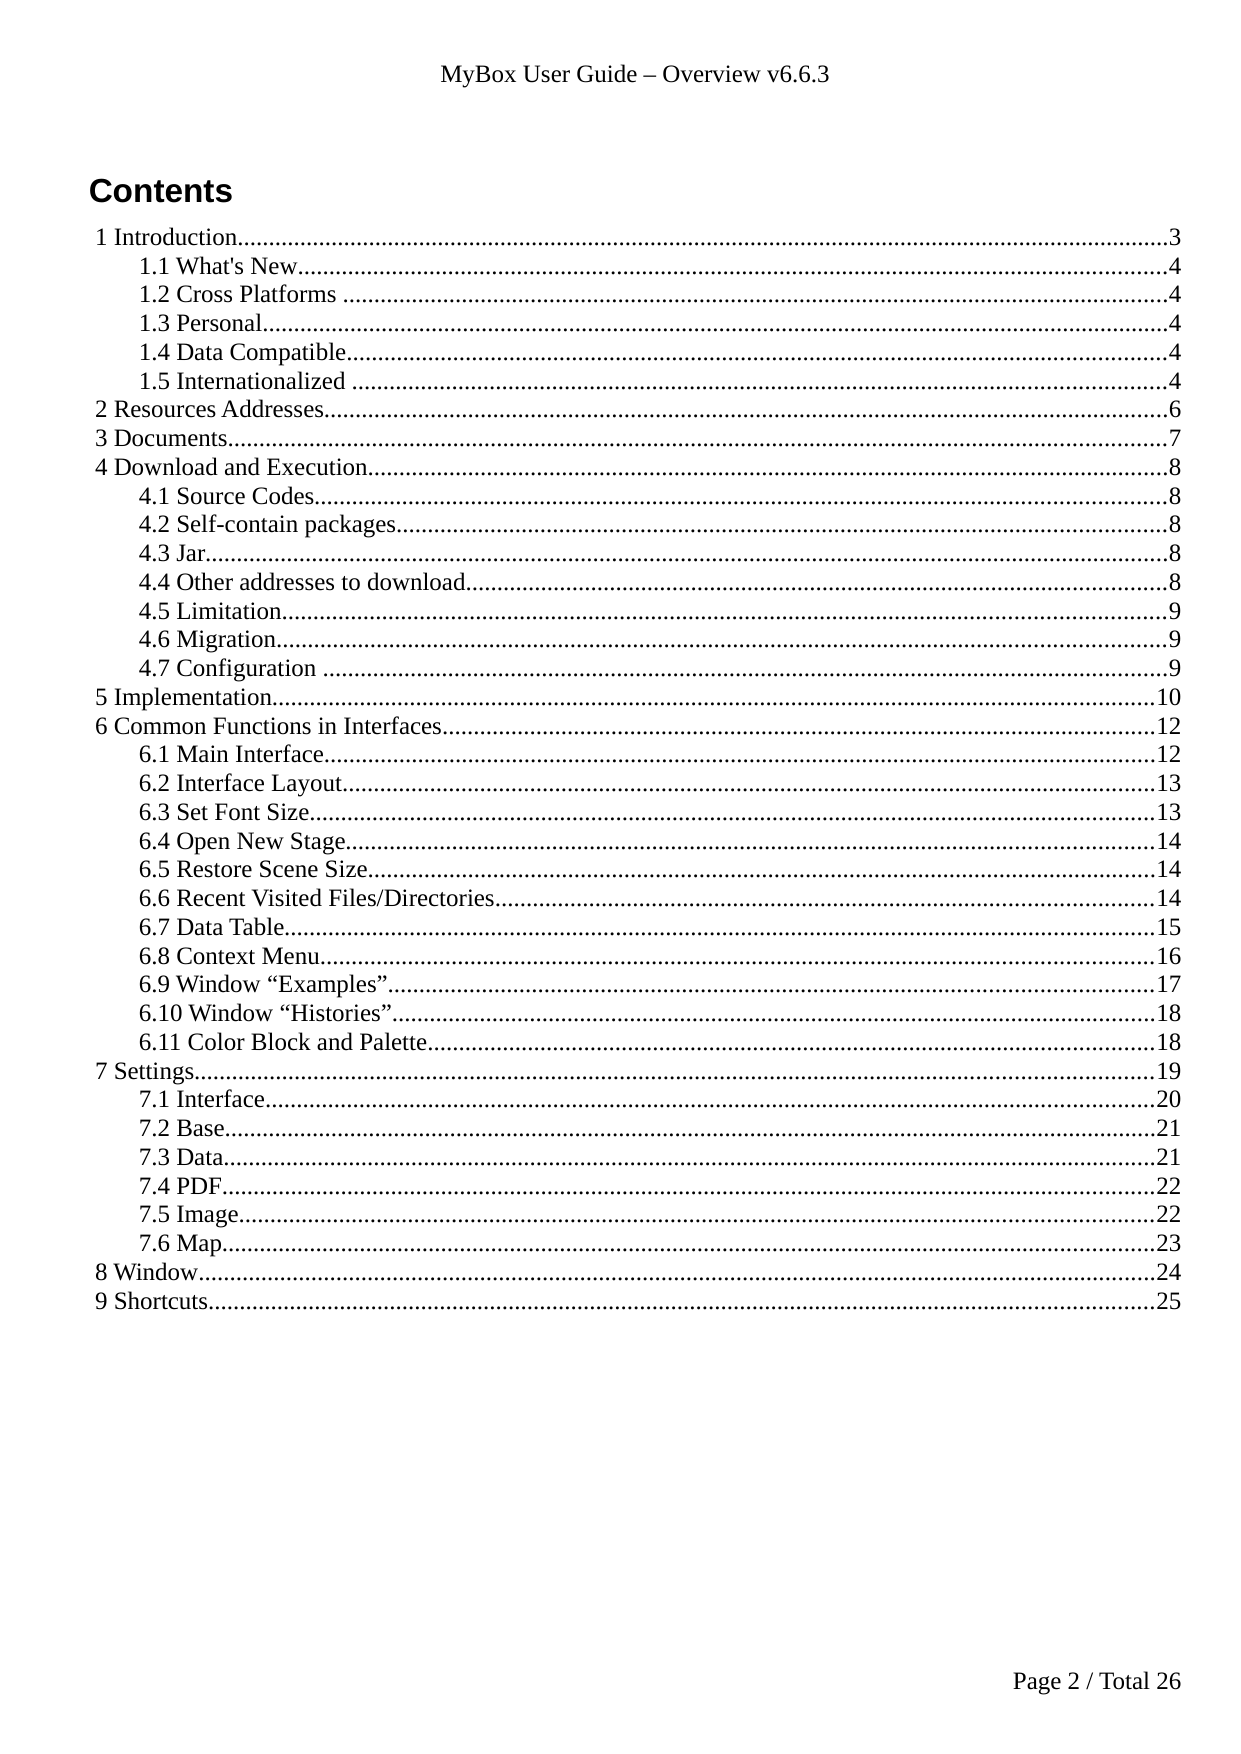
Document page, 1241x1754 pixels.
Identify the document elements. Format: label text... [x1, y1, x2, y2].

text 7.2 Base 21 [132, 1113, 1181, 1142]
text 1.2 Cross Platforms 4 [132, 279, 1181, 308]
text 6.6 Recent Visited Files/Directories 14 [132, 883, 1181, 912]
text 9 Shortcuts 25 [88, 1286, 1181, 1314]
text 8 Window 24 [88, 1257, 1181, 1286]
text 4.4 Other addresses to download 8 [132, 567, 1181, 596]
text 7.5 Image 22 [132, 1199, 1181, 1228]
text 6.5 Restore Scene Size 14 [132, 854, 1181, 883]
text 6.7 Data Table 15 [132, 912, 1181, 941]
text 4.5 Limitation 9 [132, 596, 1181, 624]
text 6.1 Main Interface 12 [132, 739, 1181, 768]
text 1.3 Personal 4 [132, 308, 1181, 337]
text 6.3 Set Font Size 13 [132, 797, 1181, 826]
text 7.3 Data 21 [132, 1142, 1181, 1171]
text 4.1 Source Codes 8 [132, 481, 1181, 509]
text 3 Documents 7 [88, 423, 1181, 452]
text 1.5 Internationalized 4 [132, 366, 1181, 394]
text 7.6 Map 23 [132, 1228, 1181, 1257]
text 1.4 Data Compatible 4 [132, 337, 1181, 366]
text 7.1 Interface 20 [132, 1084, 1181, 1113]
text 4.7 Configuration 9 [132, 653, 1181, 682]
text 6.2 Interface Layout 13 [132, 768, 1181, 797]
text 6.10 Window “Histories” 18 [132, 998, 1181, 1027]
text 5 Implementation 10 [88, 682, 1181, 711]
text 6 Common Functions in Interfaces 12 [88, 711, 1181, 739]
text 7.4 PDF 22 [132, 1171, 1181, 1199]
text 1.1 What's New 4 [132, 251, 1181, 279]
text 2 Resources Addresses 6 [88, 394, 1181, 423]
subtitle Contents [88, 171, 1181, 209]
text 1 Introduction 3 [88, 222, 1181, 251]
text 6.8 Context Menu 16 [132, 941, 1181, 969]
text 7 Settings 19 [88, 1056, 1181, 1084]
text 4.2 Self-contain packages 8 [132, 509, 1181, 538]
text 4.3 Jar 8 [132, 538, 1181, 567]
text 6.4 Open New Stage 14 [132, 826, 1181, 854]
text 4 Download and Execution 8 [88, 452, 1181, 481]
text 6.11 Color Block and Palette 18 [132, 1027, 1181, 1056]
text 4.6 Migration 9 [132, 624, 1181, 653]
text 6.9 Window “Examples” 17 [132, 969, 1181, 998]
